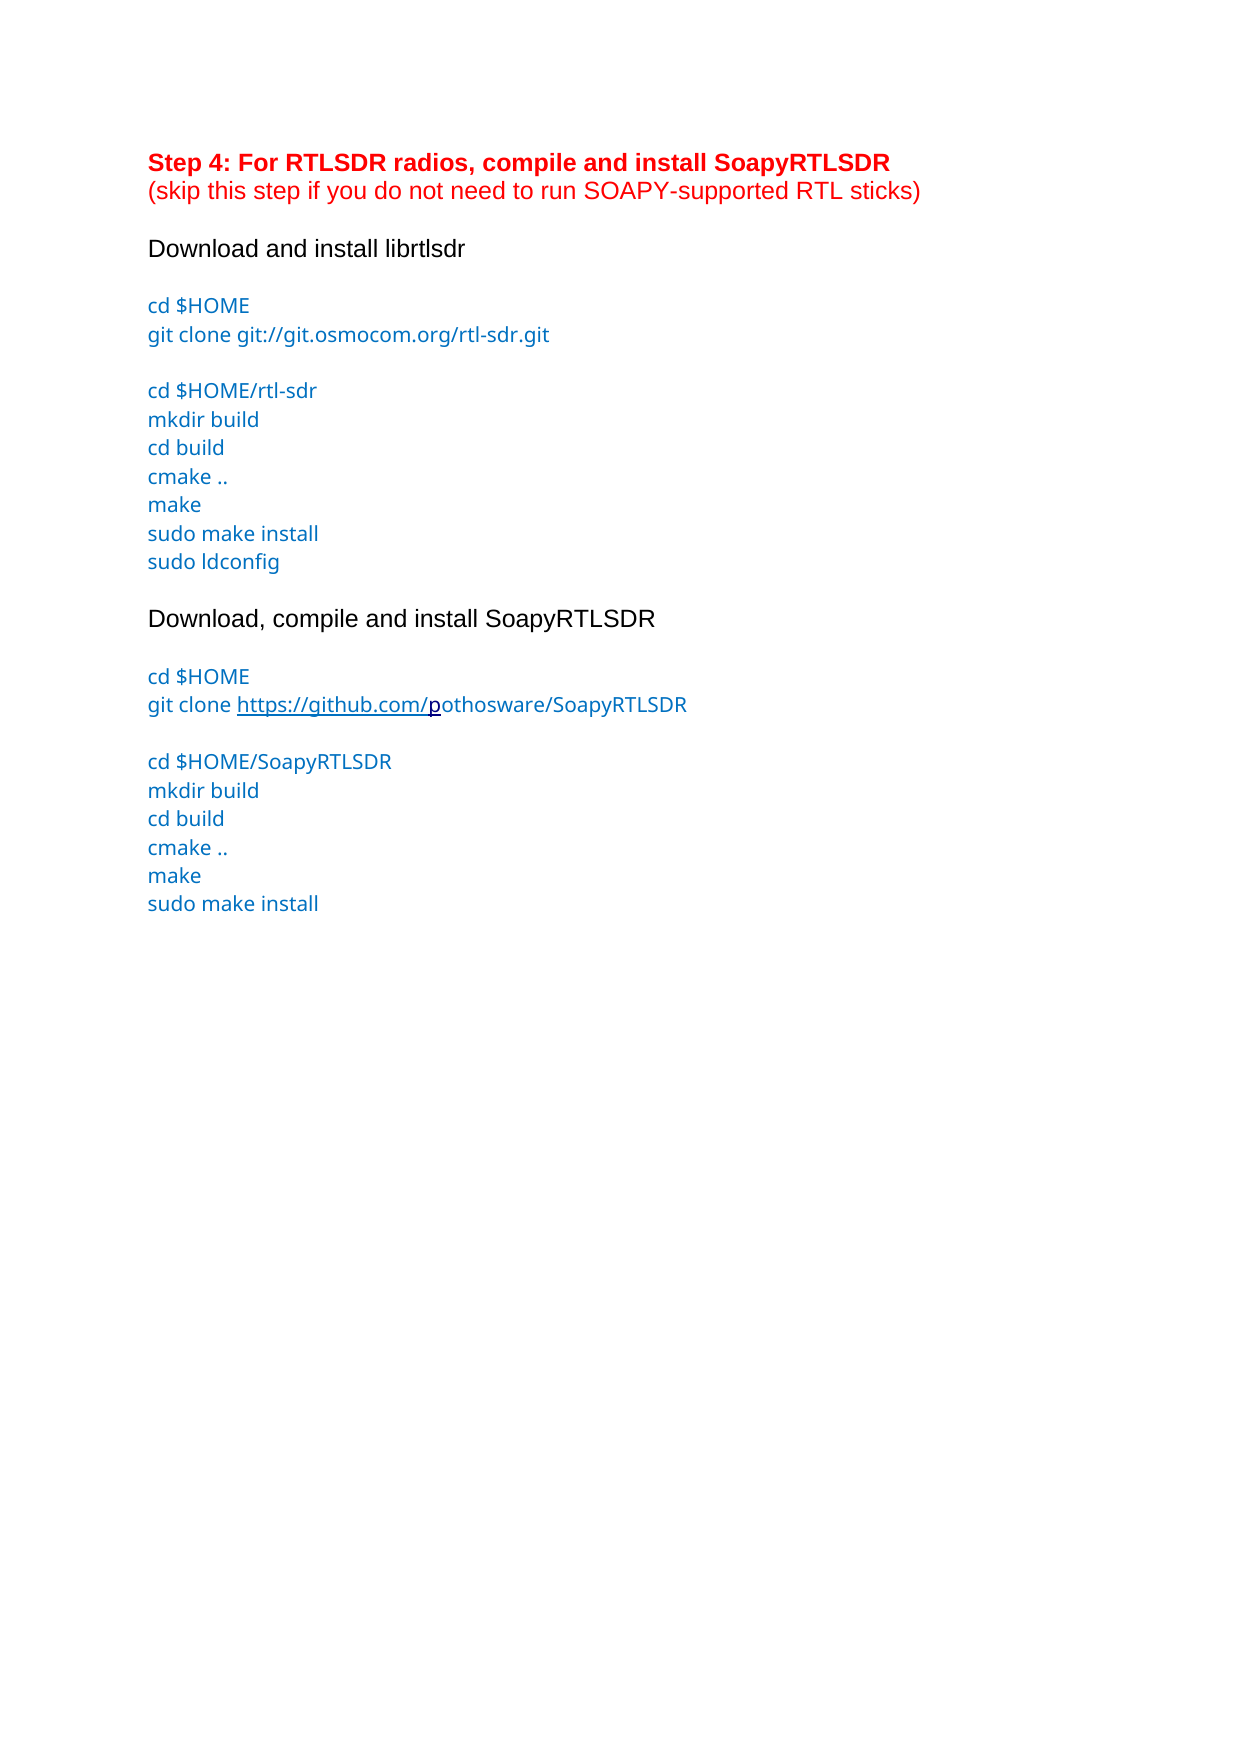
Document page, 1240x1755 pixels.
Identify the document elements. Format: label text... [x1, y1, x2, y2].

text cd $HOME [147, 662, 1092, 690]
text (skip this step if you do not need to run SOAPY-supported RTL sticks) [148, 176, 1092, 205]
text git clone https://github.com/pothosware/SoapyRTLSDR [147, 690, 1092, 719]
text cd $HOME/rtl-sdr [147, 377, 1092, 405]
text mkdir build [147, 776, 1092, 804]
text cd $HOME/SoapyRTLSDR [147, 747, 1092, 776]
text sudo ldconfig [147, 547, 1092, 576]
text Download and install librtlsdr [148, 234, 1092, 263]
text mkdir build [147, 405, 1092, 433]
text cmake .. [147, 833, 1092, 861]
text cd build [147, 804, 1092, 833]
text sudo make install [147, 519, 1092, 547]
text cmake .. [147, 462, 1092, 490]
text cd build [147, 433, 1092, 462]
text cd $HOME [147, 291, 1092, 320]
text sudo make install [147, 889, 1092, 918]
text Step 4: For RTLSDR radios, compile and install SoapyRTLSDR [148, 148, 1092, 176]
text git clone git://git.osmocom.org/rtl-sdr.git [147, 320, 1092, 348]
text make [147, 490, 1092, 519]
text make [147, 861, 1092, 889]
text Download, compile and install SoapyRTLSDR [148, 604, 1092, 633]
